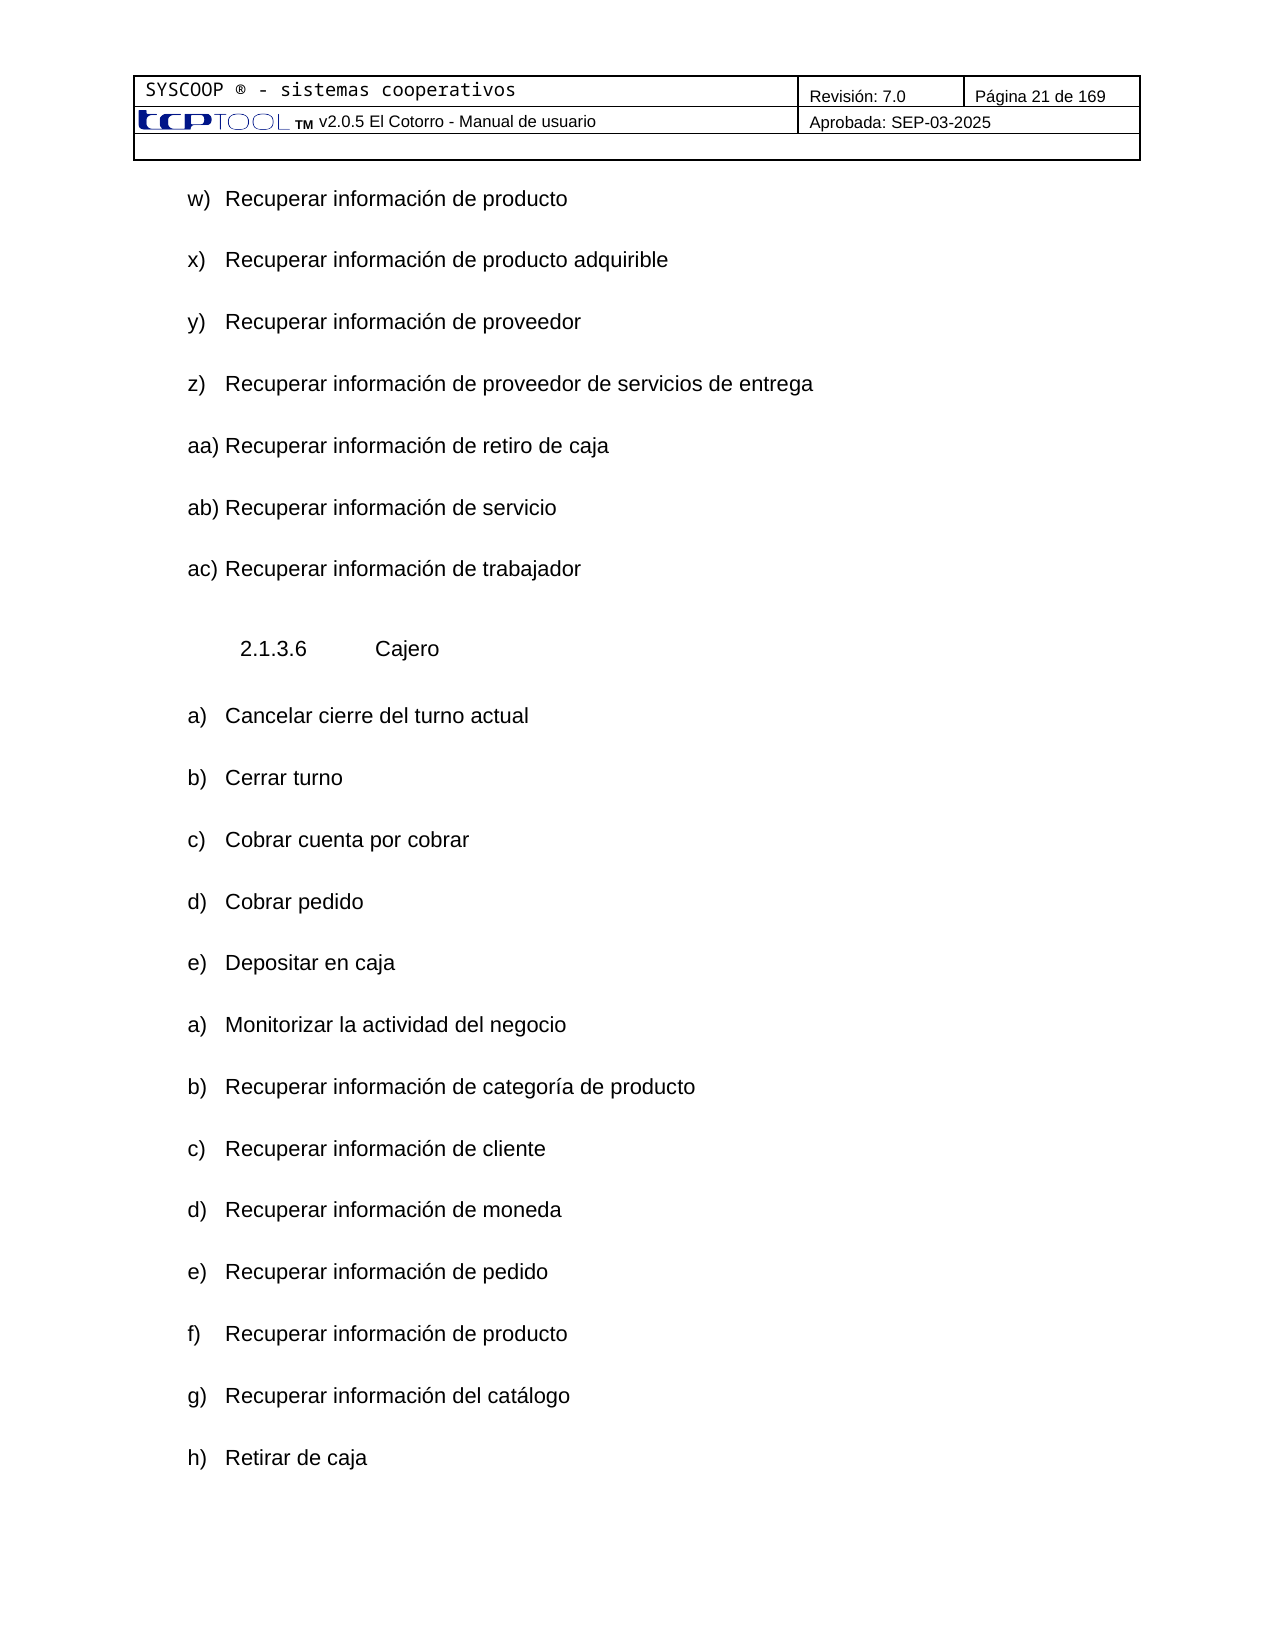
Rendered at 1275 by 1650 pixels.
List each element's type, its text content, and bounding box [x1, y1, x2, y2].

list Recuperar información de trabajador [187, 556, 1125, 581]
list Depositar en caja [187, 950, 1125, 976]
list Recuperar información de producto [187, 1321, 1125, 1346]
list Recuperar información de producto [187, 186, 1125, 211]
list Recuperar información de pedido [187, 1259, 1125, 1284]
list Recuperar información de proveedor [187, 309, 1125, 334]
list Recuperar información de categoría de producto [187, 1074, 1125, 1099]
list Cancelar cierre del turno actual [187, 703, 1125, 728]
list Recuperar información del catálogo [187, 1383, 1125, 1408]
list Retirar de caja [187, 1444, 1125, 1470]
list Recuperar información de proveedor de servicios de entrega [187, 371, 1125, 396]
subtitle Cajero [240, 636, 1125, 661]
list Recuperar información de retiro de caja [187, 433, 1125, 458]
list Recuperar información de cliente [187, 1136, 1125, 1161]
list Recuperar información de producto adquirible [187, 247, 1125, 273]
list Recuperar información de servicio [187, 494, 1125, 520]
list Cobrar cuenta por cobrar [187, 827, 1125, 852]
list Monitorizar la actividad del negocio [187, 1012, 1125, 1037]
picture [138, 110, 290, 130]
list Cerrar turno [187, 765, 1125, 790]
list Recuperar información de moneda [187, 1197, 1125, 1223]
list Cobrar pedido [187, 888, 1125, 914]
